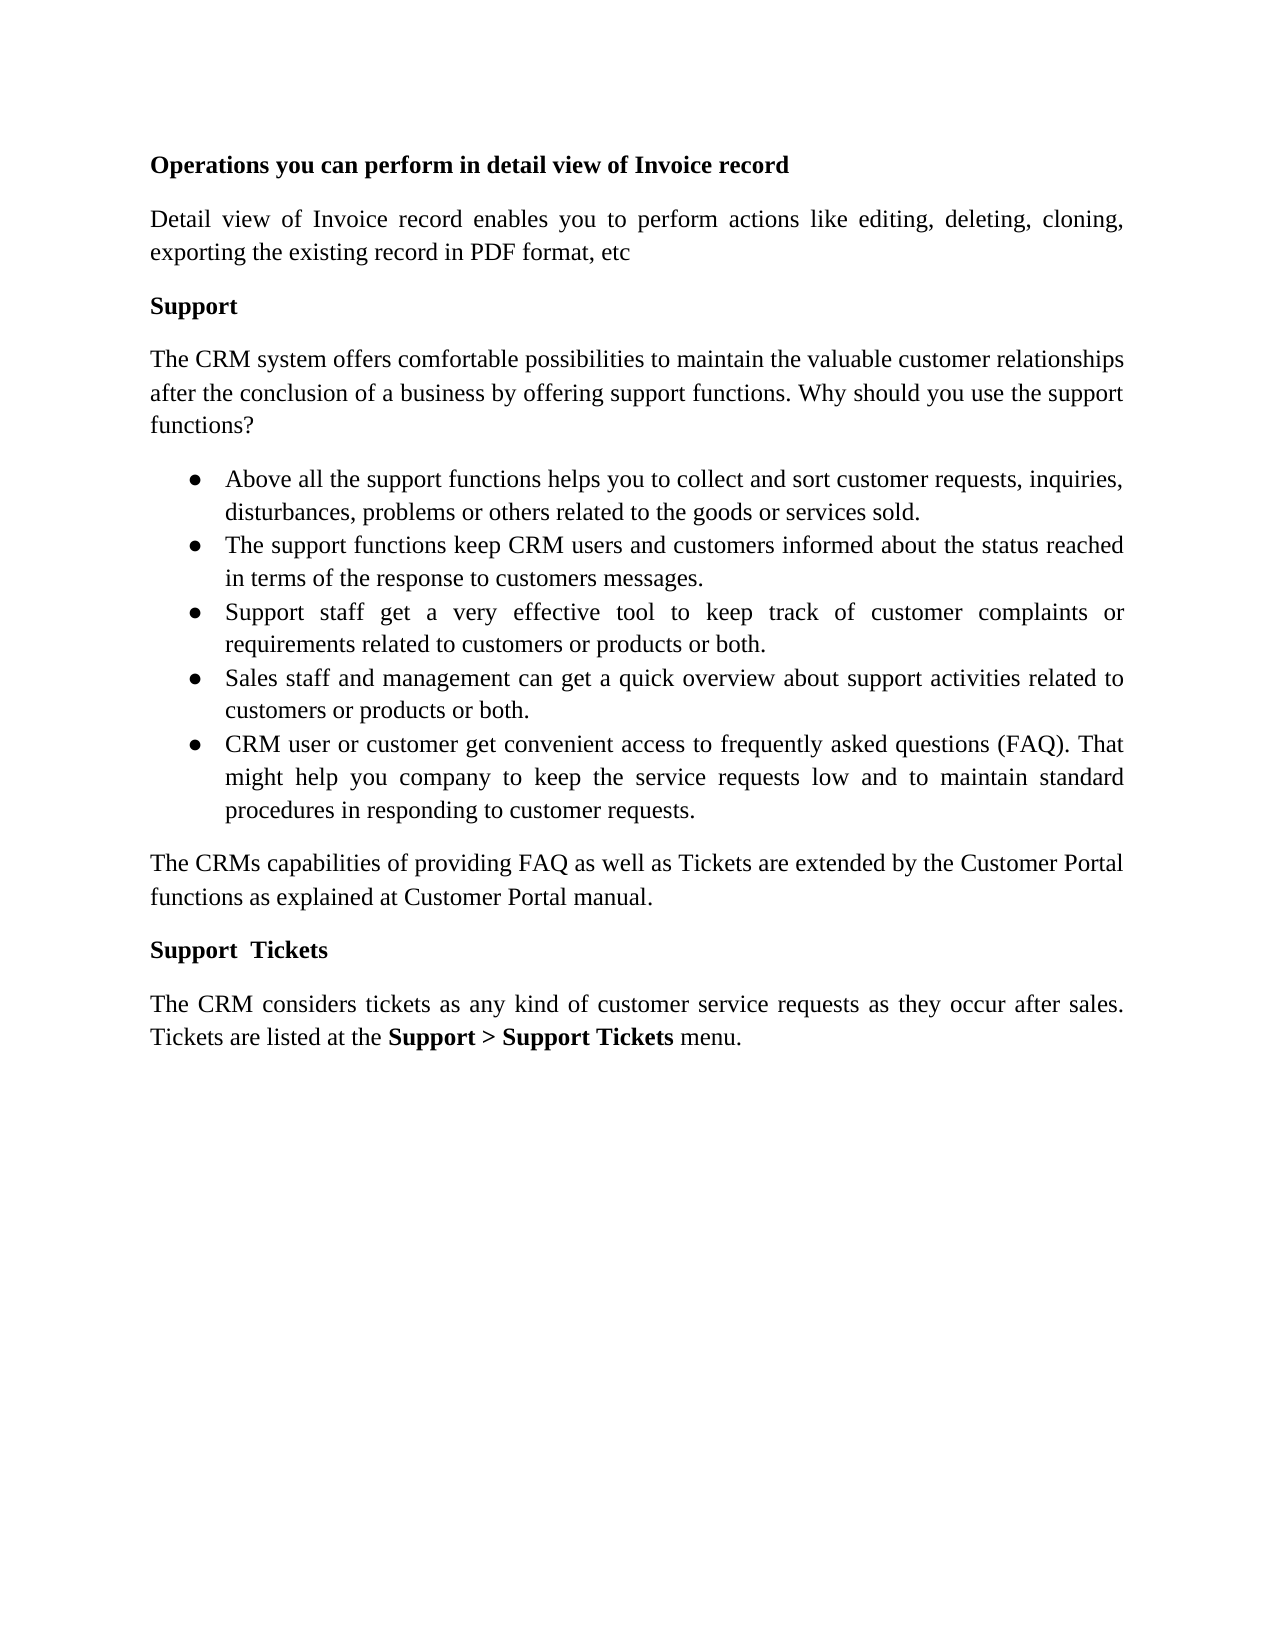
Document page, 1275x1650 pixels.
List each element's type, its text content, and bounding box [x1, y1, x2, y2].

text The CRMs capabilities of providing FAQ as well as Tickets are extended by the Customer Portal functions as explained at Customer Portal manual. [150, 848, 1125, 910]
list Sales staff and management can get a quick overview about support activities related to customers or products or both. [187, 663, 1125, 724]
text Support Tickets [150, 935, 1125, 964]
list CRM user or customer get convenient access to frequently asked questions (FAQ). That might help you company to keep the service requests low and to maintain standard procedures in responding to customer requests. [187, 729, 1125, 823]
list Above all the support functions helps you to collect and sort customer requests, inquiries, disturbances, problems or others related to the goods or services sold. [187, 464, 1125, 526]
text Operations you can perform in detail view of Invoice record [150, 150, 1125, 179]
text The CRM considers tickets as any kind of customer service requests as they occur after sales. Tickets are listed at the Support > Support Tickets menu. [150, 989, 1125, 1051]
text Support [150, 291, 1125, 319]
text The CRM system offers comfortable possibilities to maintain the valuable customer relationships after the conclusion of a business by offering support functions. Why should you use the support functions? [150, 344, 1125, 439]
text Detail view of Invoice record enables you to perform actions like editing, deleting, cloning, exporting the existing record in PDF format, etc [150, 204, 1125, 266]
list Support staff get a very effective tool to keep track of customer complaints or requirements related to customers or products or both. [187, 597, 1125, 658]
list The support functions keep CRM users and customers informed about the status reached in terms of the response to customers messages. [187, 531, 1125, 592]
